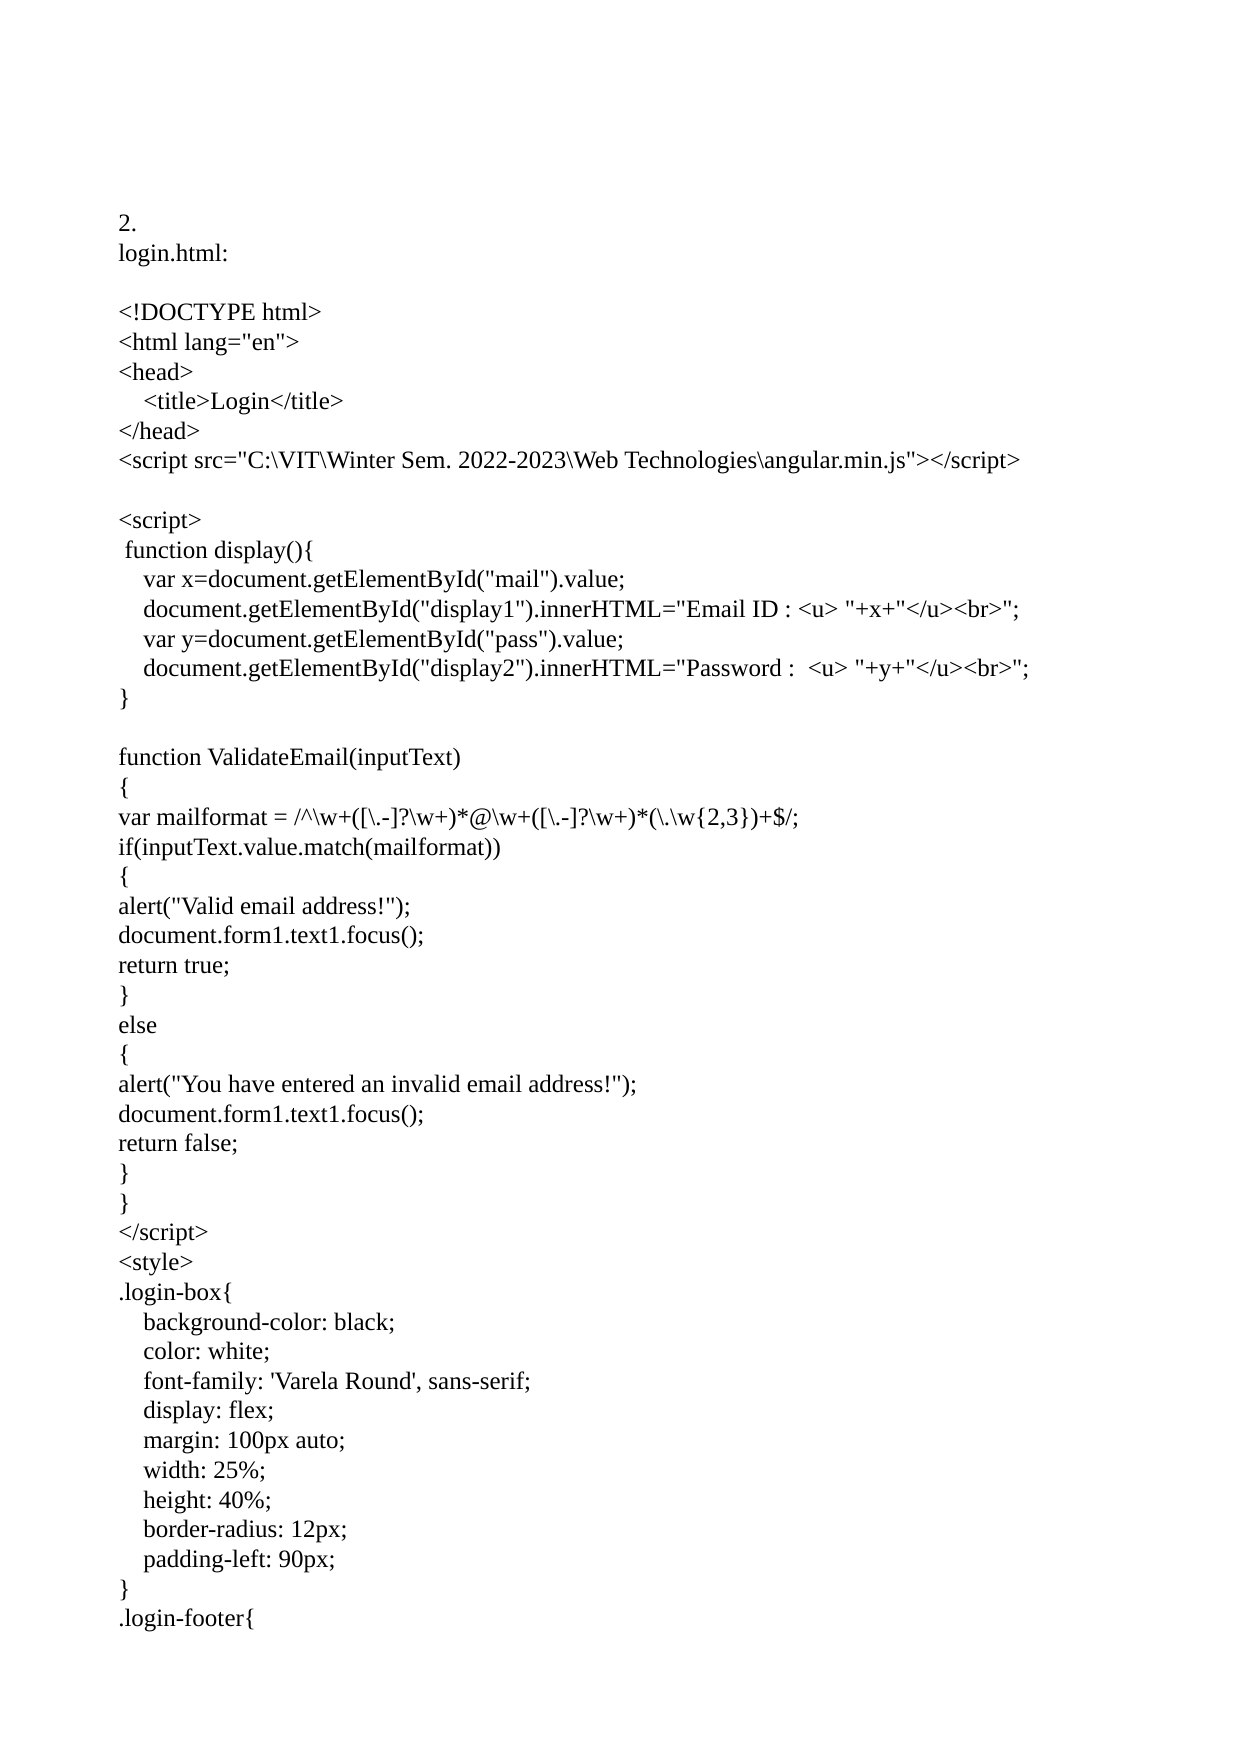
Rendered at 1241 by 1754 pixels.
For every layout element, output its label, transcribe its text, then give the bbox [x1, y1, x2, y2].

text </head> [118, 415, 1122, 445]
text </script> [118, 1217, 1122, 1246]
text document.getElementById("display2").innerHTML="Password : <u> "+y+"</u><br>"; [118, 652, 1122, 682]
text { [118, 1038, 1122, 1068]
text margin: 100px auto; [118, 1424, 1122, 1454]
text return true; [118, 949, 1122, 979]
text return false; [118, 1127, 1122, 1157]
text <script src="C:\VIT\Winter Sem. 2022-2023\Web Technologies\angular.min.js"></script> [118, 445, 1122, 474]
text else [118, 1009, 1122, 1038]
text } [118, 682, 1122, 712]
text function ValidateEmail(inputText) [118, 742, 1122, 771]
text height: 40%; [118, 1484, 1122, 1513]
text } [118, 979, 1122, 1009]
text <html lang="en"> [118, 326, 1122, 356]
text login.html: [118, 237, 1122, 267]
text display: flex; [118, 1395, 1122, 1424]
text border-radius: 12px; [118, 1513, 1122, 1543]
text font-family: 'Varela Round', sans-serif; [118, 1365, 1122, 1395]
text document.form1.text1.focus(); [118, 1098, 1122, 1127]
text document.getElementById("display1").innerHTML="Email ID : <u> "+x+"</u><br>"; [118, 593, 1122, 623]
text width: 25%; [118, 1454, 1122, 1484]
text } [118, 1157, 1122, 1187]
text <title>Login</title> [118, 385, 1122, 415]
text } [118, 1573, 1122, 1602]
text alert("You have entered an invalid email address!"); [118, 1068, 1122, 1098]
text .login-footer{ [118, 1602, 1122, 1632]
text 2. [118, 207, 1122, 237]
text color: white; [118, 1335, 1122, 1365]
text background-color: black; [118, 1306, 1122, 1335]
text var x=document.getElementById("mail").value; [118, 563, 1122, 593]
text <head> [118, 356, 1122, 385]
text function display(){ [118, 534, 1122, 563]
text if(inputText.value.match(mailformat)) [118, 831, 1122, 860]
text { [118, 860, 1122, 890]
text .login-box{ [118, 1276, 1122, 1306]
text { [118, 771, 1122, 801]
text } [118, 1187, 1122, 1217]
text document.form1.text1.focus(); [118, 920, 1122, 949]
text var mailformat = /^\w+([\.-]?\w+)*@\w+([\.-]?\w+)*(\.\w{2,3})+$/; [118, 801, 1122, 831]
text alert("Valid email address!"); [118, 890, 1122, 920]
text <script> [118, 504, 1122, 534]
text <style> [118, 1246, 1122, 1276]
text <!DOCTYPE html> [118, 296, 1122, 326]
text padding-left: 90px; [118, 1543, 1122, 1573]
text var y=document.getElementById("pass").value; [118, 623, 1122, 652]
